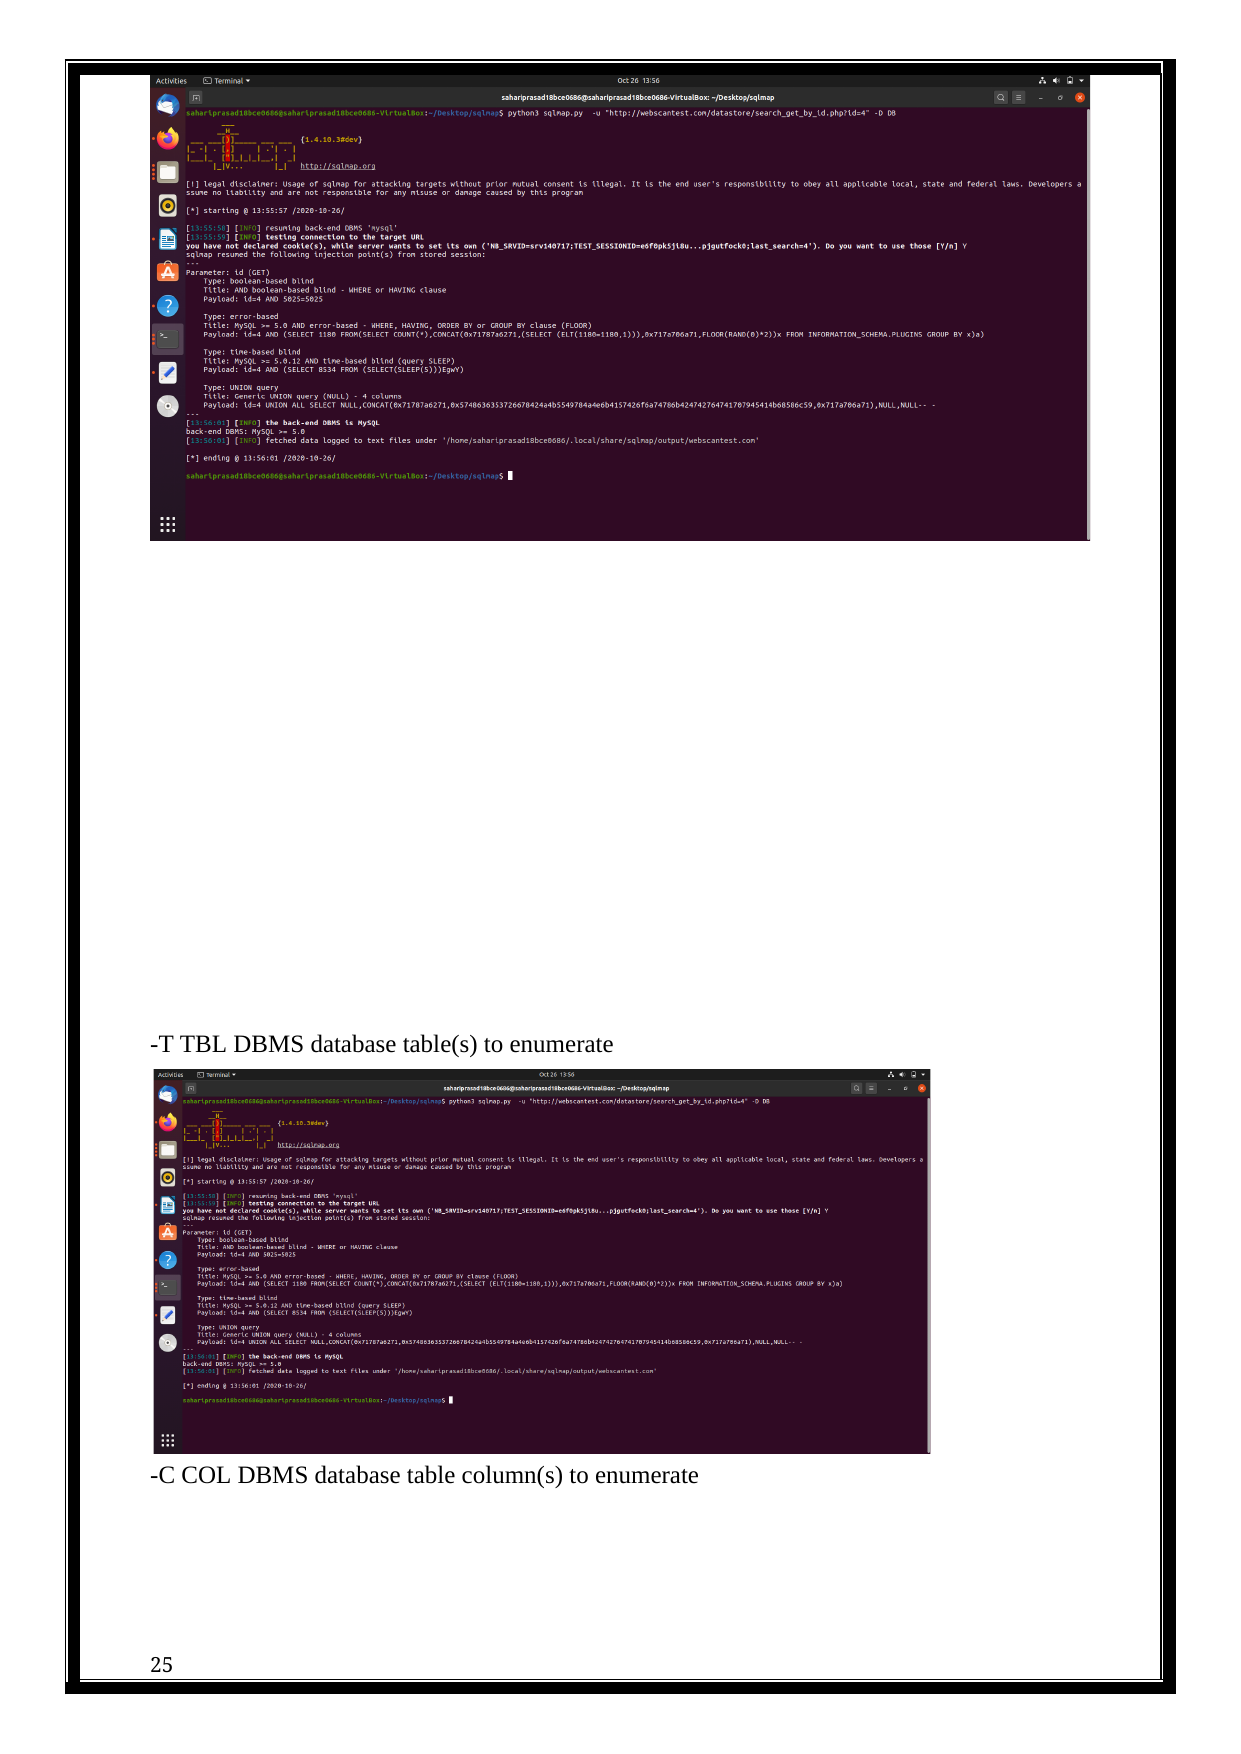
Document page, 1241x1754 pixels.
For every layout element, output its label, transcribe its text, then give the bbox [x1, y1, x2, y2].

text -C COL DBMS database table column(s) to enumerate [150, 1460, 1090, 1489]
text -T TBL DBMS database table(s) to enumerate [150, 1029, 1090, 1058]
picture [150, 75, 1091, 541]
picture [153, 1069, 931, 1454]
